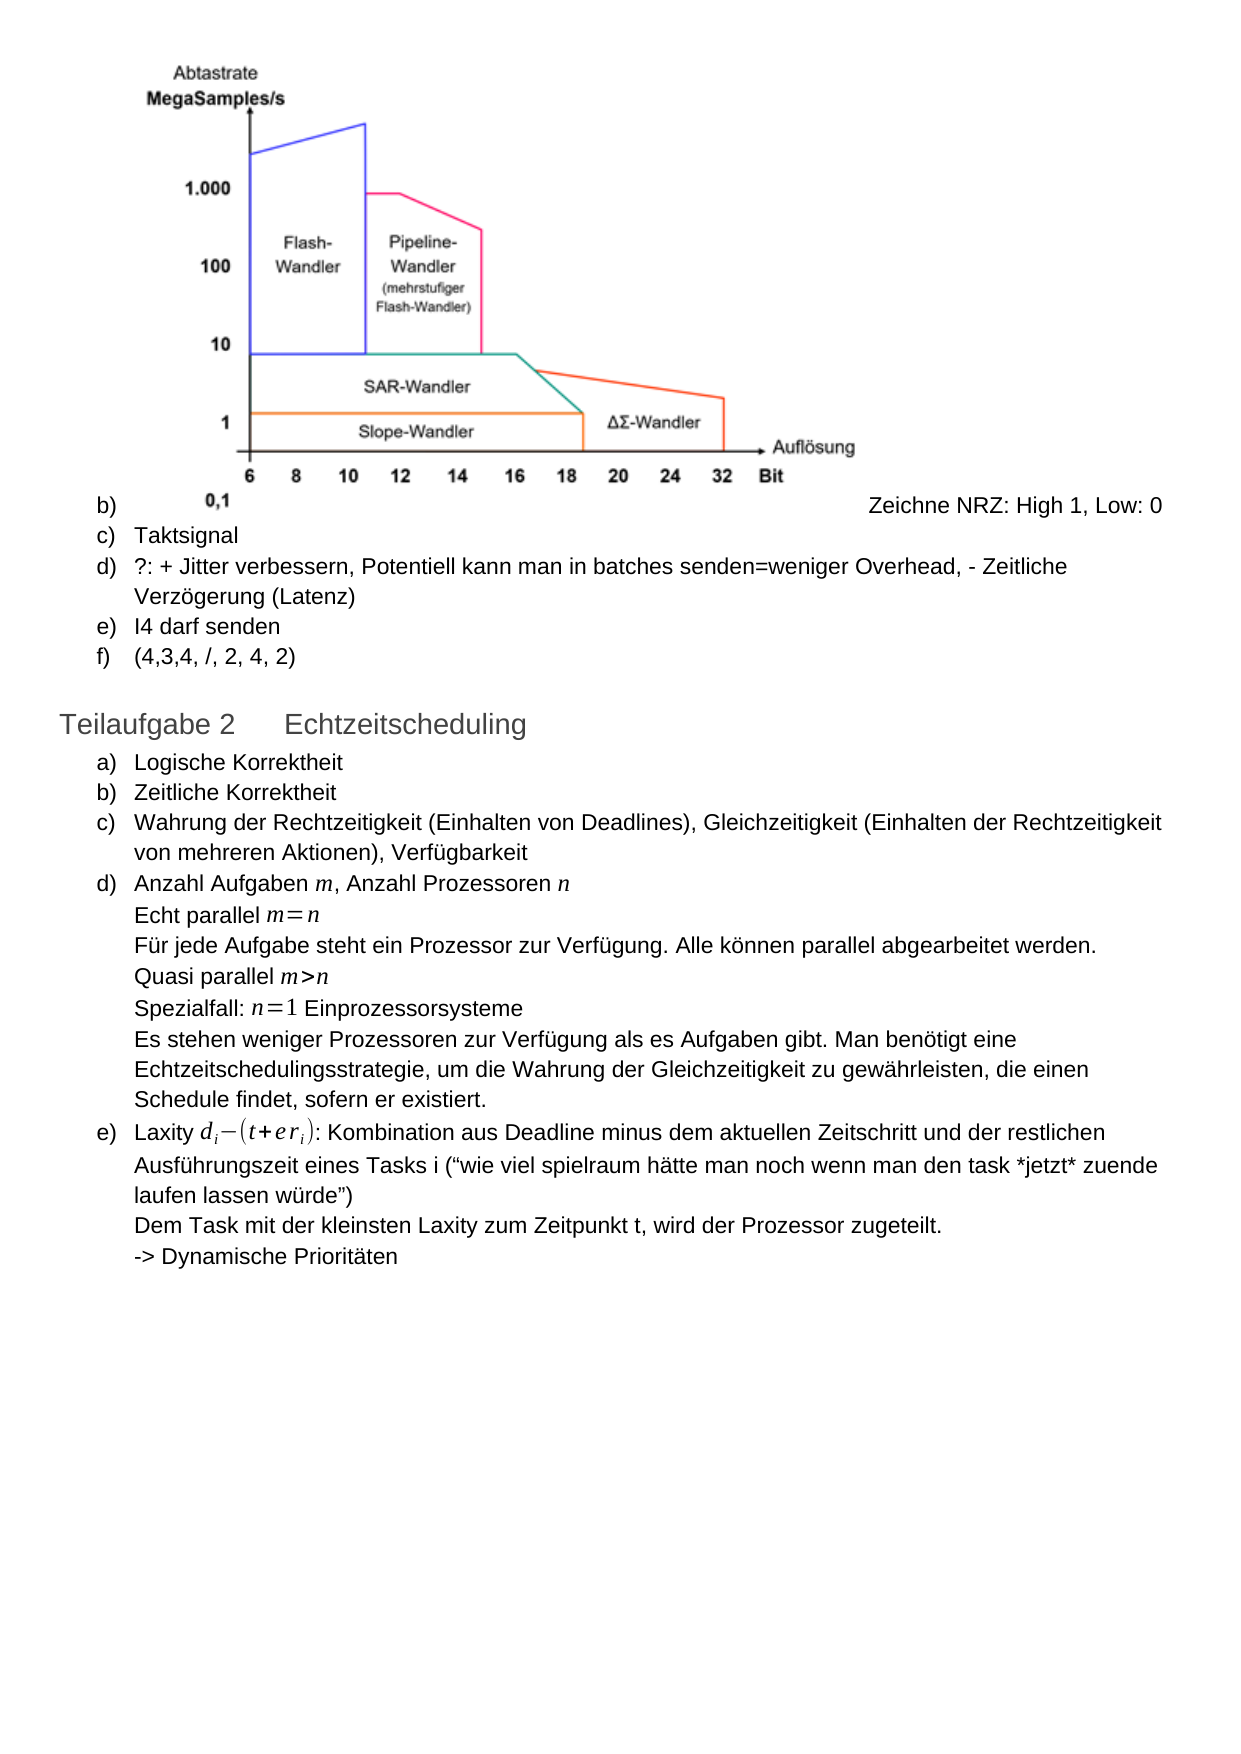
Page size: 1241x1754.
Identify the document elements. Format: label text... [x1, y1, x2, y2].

list (4,3,4, /, 2, 4, 2) [96, 643, 1181, 669]
subtitle Teilaufgabe 2 Echtzeitscheduling [59, 707, 1181, 740]
list I4 darf senden [96, 613, 1181, 639]
list Zeichne NRZ: High 1, Low: 0 [96, 59, 1181, 518]
picture [133, 58, 869, 514]
text Dem Task mit der kleinsten Laxity zum Zeitpunkt t, wird der Prozessor zugeteilt. -> Dynamische Prioritäten [134, 1212, 1181, 1299]
list Taktsignal [96, 522, 1181, 549]
text Quasi parallel Spezialfall: Einprozessorsysteme Es stehen weniger Prozessoren zur Verfügung als es Aufgaben gibt. Man benötigt eine Echtzeitschedulingsstrategie, um die Wahrung der Gleichzeitigkeit zu gewährleisten, die einen Schedule findet, sofern er existiert. [134, 963, 1181, 1112]
list Wahrung der Rechtzeitigkeit (Einhalten von Deadlines), Gleichzeitigkeit (Einhalten der Rechtzeitigkeit von mehreren Aktionen), Verfügbarkeit [96, 809, 1181, 866]
list Logische Korrektheit [96, 749, 1181, 775]
list Laxity : Kombination aus Deadline minus dem aktuellen Zeitschritt und der restlichen Ausführungszeit eines Tasks i (“wie viel spielraum hätte man noch wenn man den task *jetzt* zuende laufen lassen würde”) [96, 1116, 1181, 1208]
list ?: + Jitter verbessern, Potentiell kann man in batches senden=weniger Overhead, - Zeitliche Verzögerung (Latenz) [96, 553, 1181, 609]
list Zeitliche Korrektheit [96, 779, 1181, 805]
list Anzahl Aufgaben , Anzahl Prozessoren Echt parallel Für jede Aufgabe steht ein Prozessor zur Verfügung. Alle können parallel abgearbeitet werden. [96, 869, 1181, 959]
